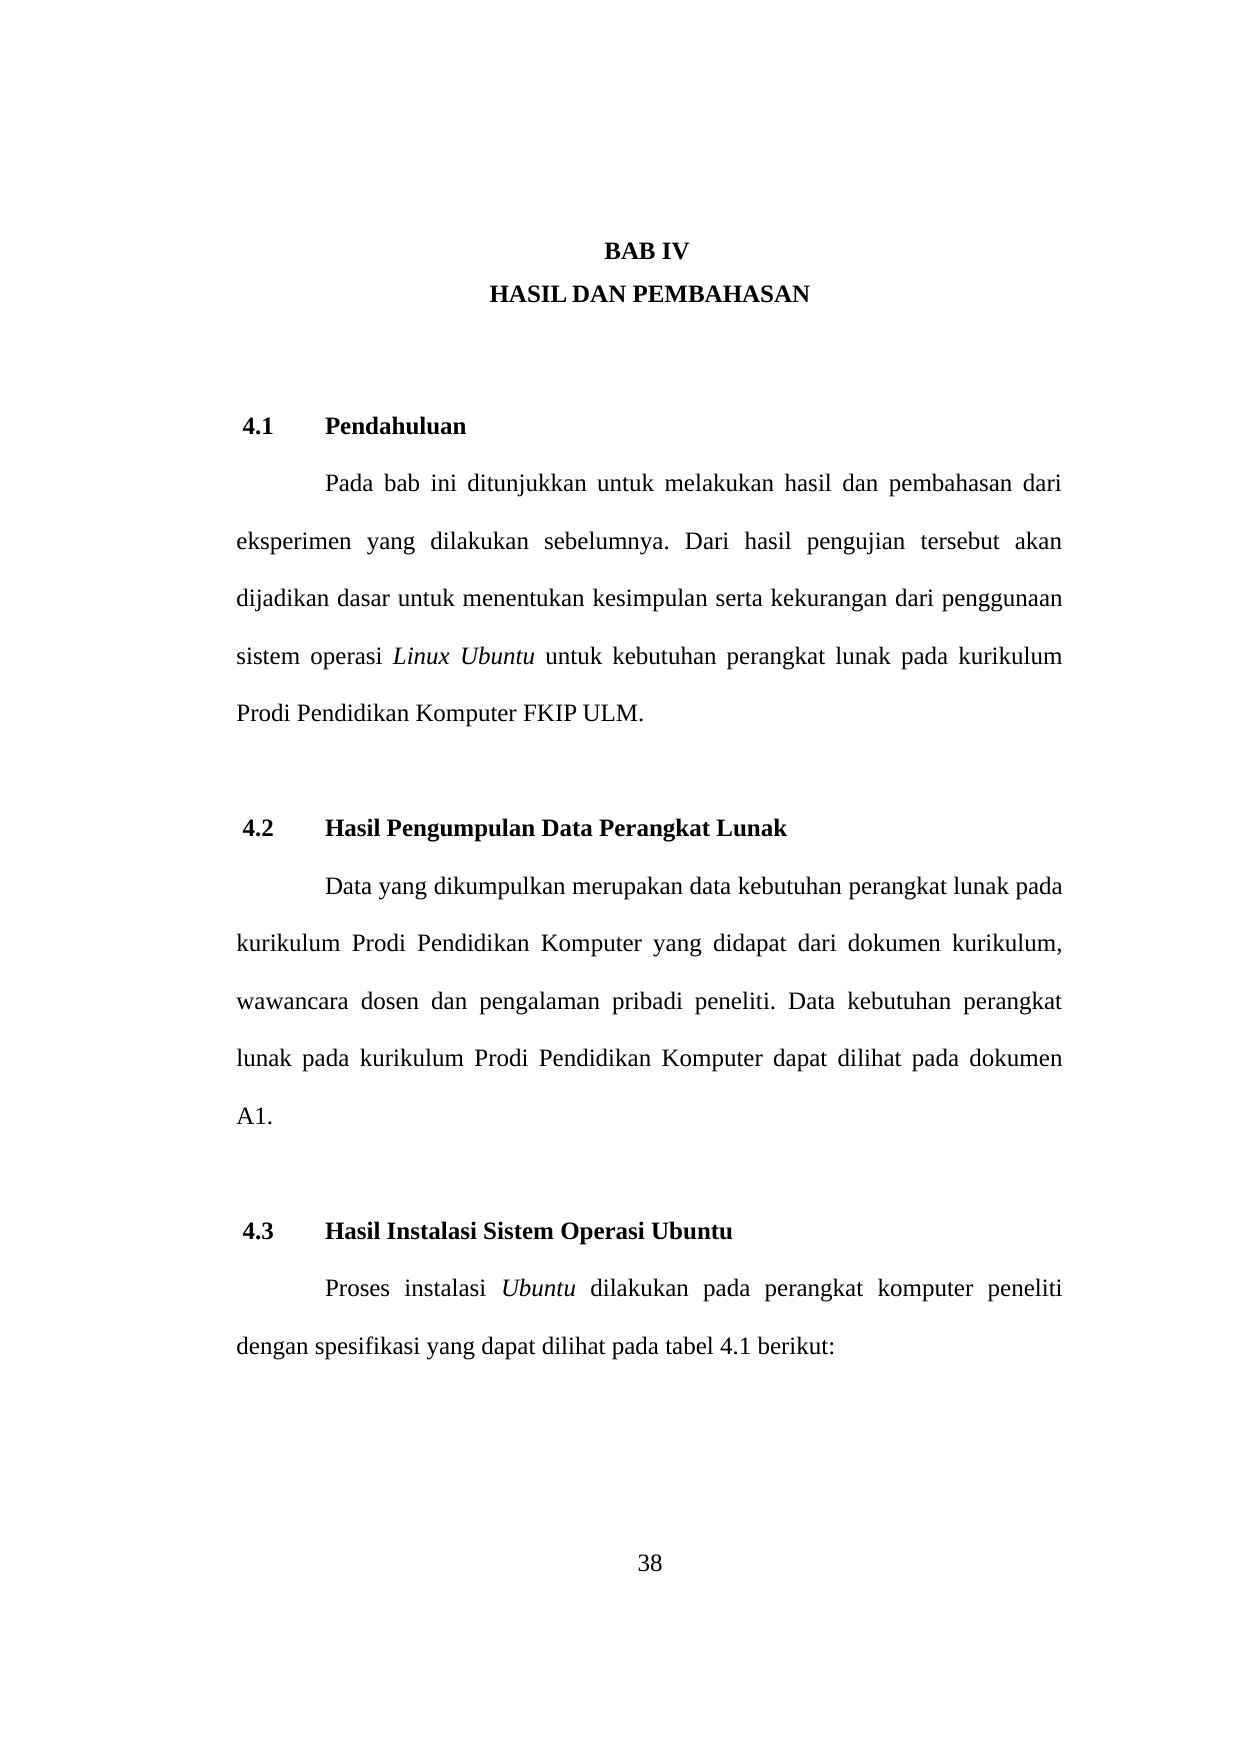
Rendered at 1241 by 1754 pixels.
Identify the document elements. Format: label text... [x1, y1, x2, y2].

subtitle Hasil Instalasi Sistem Operasi Ubuntu [236, 1216, 1063, 1245]
subtitle HASIL DAN PEMBAHASAN [236, 236, 1063, 308]
subtitle Hasil Pengumpulan Data Perangkat Lunak [236, 813, 1063, 842]
text Data yang dikumpulkan merupakan data kebutuhan perangkat lunak pada kurikulum Prodi Pendidikan Komputer yang didapat dari dokumen kurikulum, wawancara dosen dan pengalaman pribadi peneliti. Data kebutuhan perangkat lunak pada kurikulum Prodi Pendidikan Komputer dapat dilihat pada dokumen A1. [236, 871, 1063, 1130]
subtitle Pendahuluan [236, 411, 1063, 440]
text Pada bab ini ditunjukkan untuk melakukan hasil dan pembahasan dari eksperimen yang dilakukan sebelumnya. Dari hasil pengujian tersebut akan dijadikan dasar untuk menentukan kesimpulan serta kekurangan dari penggunaan sistem operasi Linux Ubuntu untuk kebutuhan perangkat lunak pada kurikulum Prodi Pendidikan Komputer FKIP ULM. [236, 468, 1063, 727]
text Proses instalasi Ubuntu dilakukan pada perangkat komputer peneliti dengan spesifikasi yang dapat dilihat pada tabel 4.1 berikut: [236, 1273, 1063, 1360]
